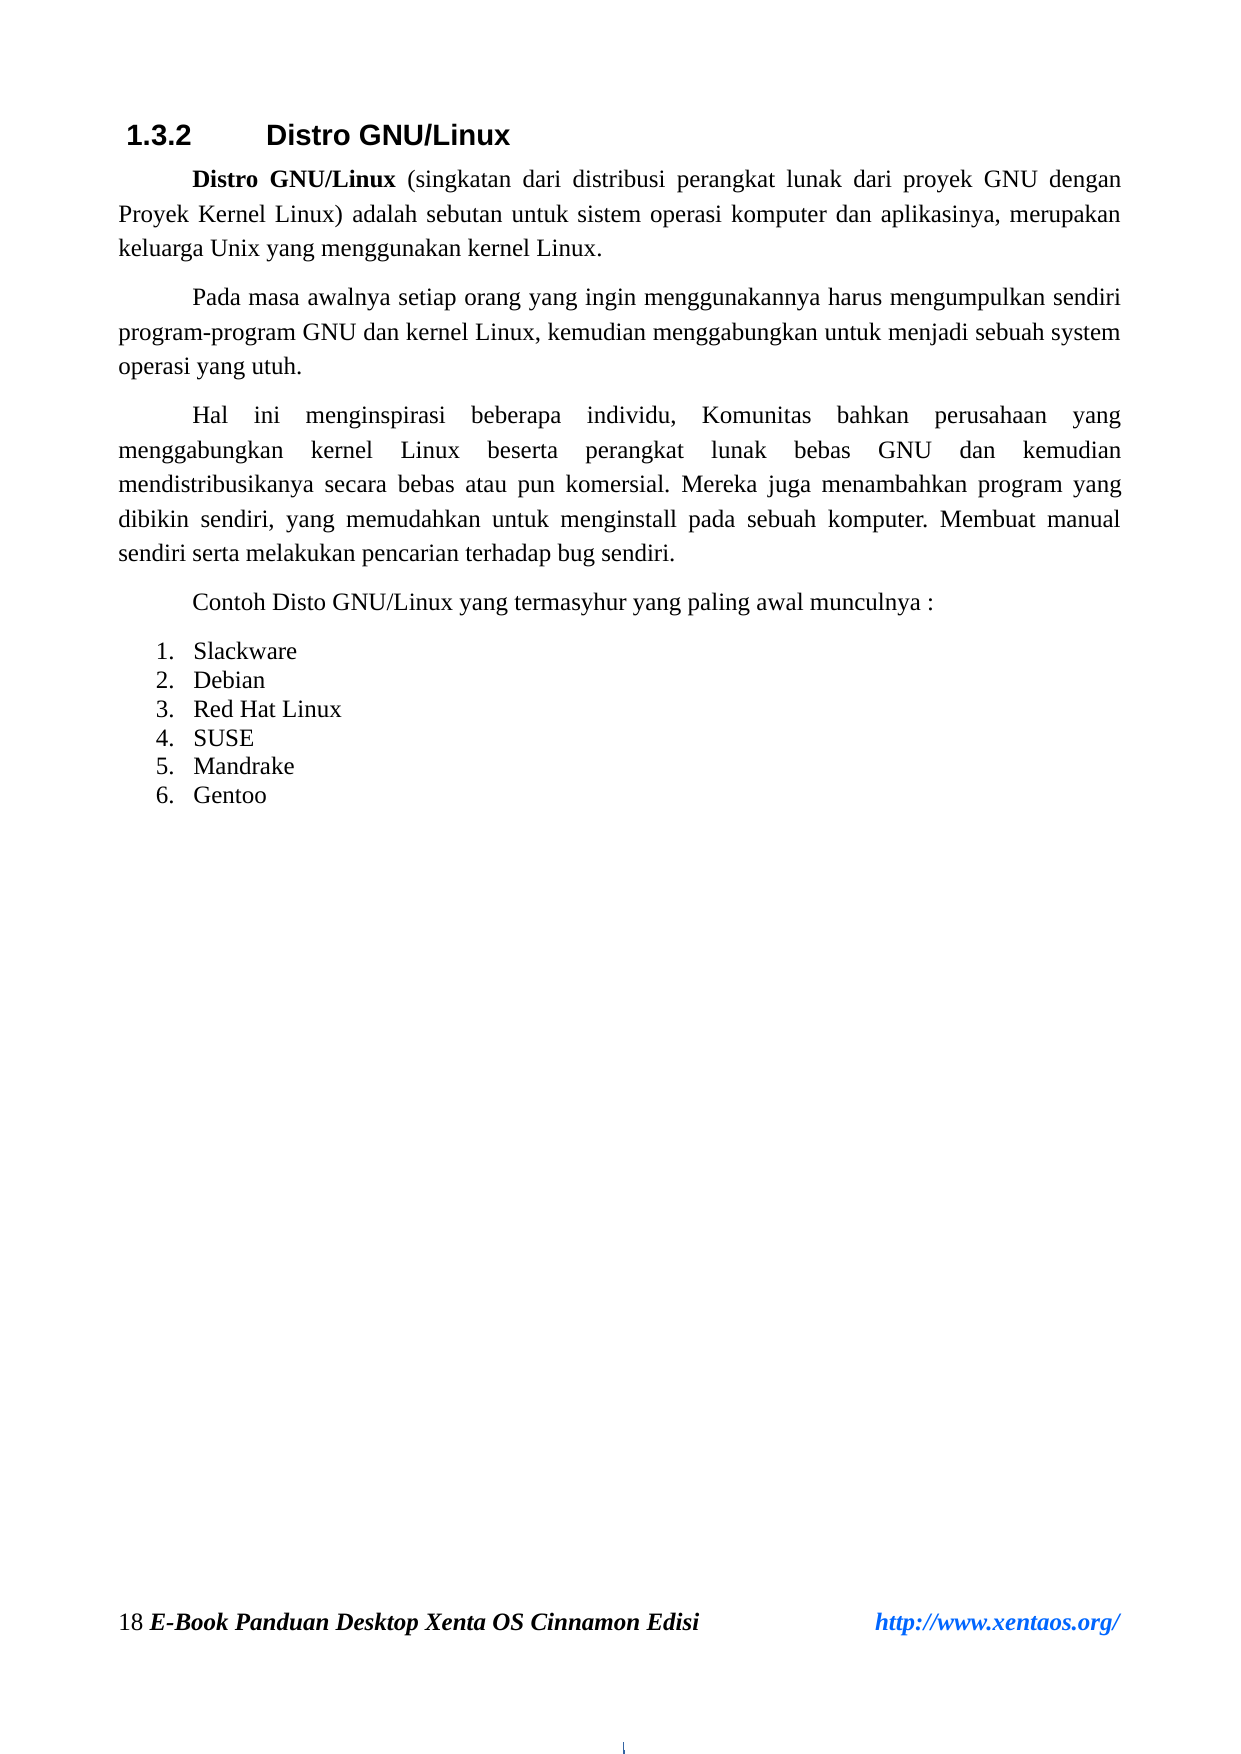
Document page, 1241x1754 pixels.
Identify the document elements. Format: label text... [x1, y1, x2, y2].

text Contoh Disto GNU/Linux yang termasyhur yang paling awal munculnya : [118, 587, 1122, 616]
list Mandrake [156, 751, 1122, 780]
list SUSE [156, 723, 1122, 751]
list Red Hat Linux [156, 694, 1122, 723]
subtitle Distro GNU/Linux [118, 118, 1122, 152]
list Debian [156, 665, 1122, 694]
text Distro GNU/Linux (singkatan dari distribusi perangkat lunak dari proyek GNU dengan Proyek Kernel Linux) adalah sebutan untuk sistem operasi komputer dan aplikasinya, merupakan keluarga Unix yang menggunakan kernel Linux. [118, 164, 1122, 262]
list Gentoo [156, 780, 1122, 809]
list Slackware [156, 636, 1122, 665]
text Hal ini menginspirasi beberapa individu, Komunitas bahkan perusahaan yang menggabungkan kernel Linux beserta perangkat lunak bebas GNU dan kemudian mendistribusikanya secara bebas atau pun komersial. Mereka juga menambahkan program yang dibikin sendiri, yang memudahkan untuk menginstall pada sebuah komputer. Membuat manual sendiri serta melakukan pencarian terhadap bug sendiri. [118, 400, 1122, 567]
text Pada masa awalnya setiap orang yang ingin menggunakannya harus mengumpulkan sendiri program-program GNU dan kernel Linux, kemudian menggabungkan untuk menjadi sebuah system operasi yang utuh. [118, 282, 1122, 380]
